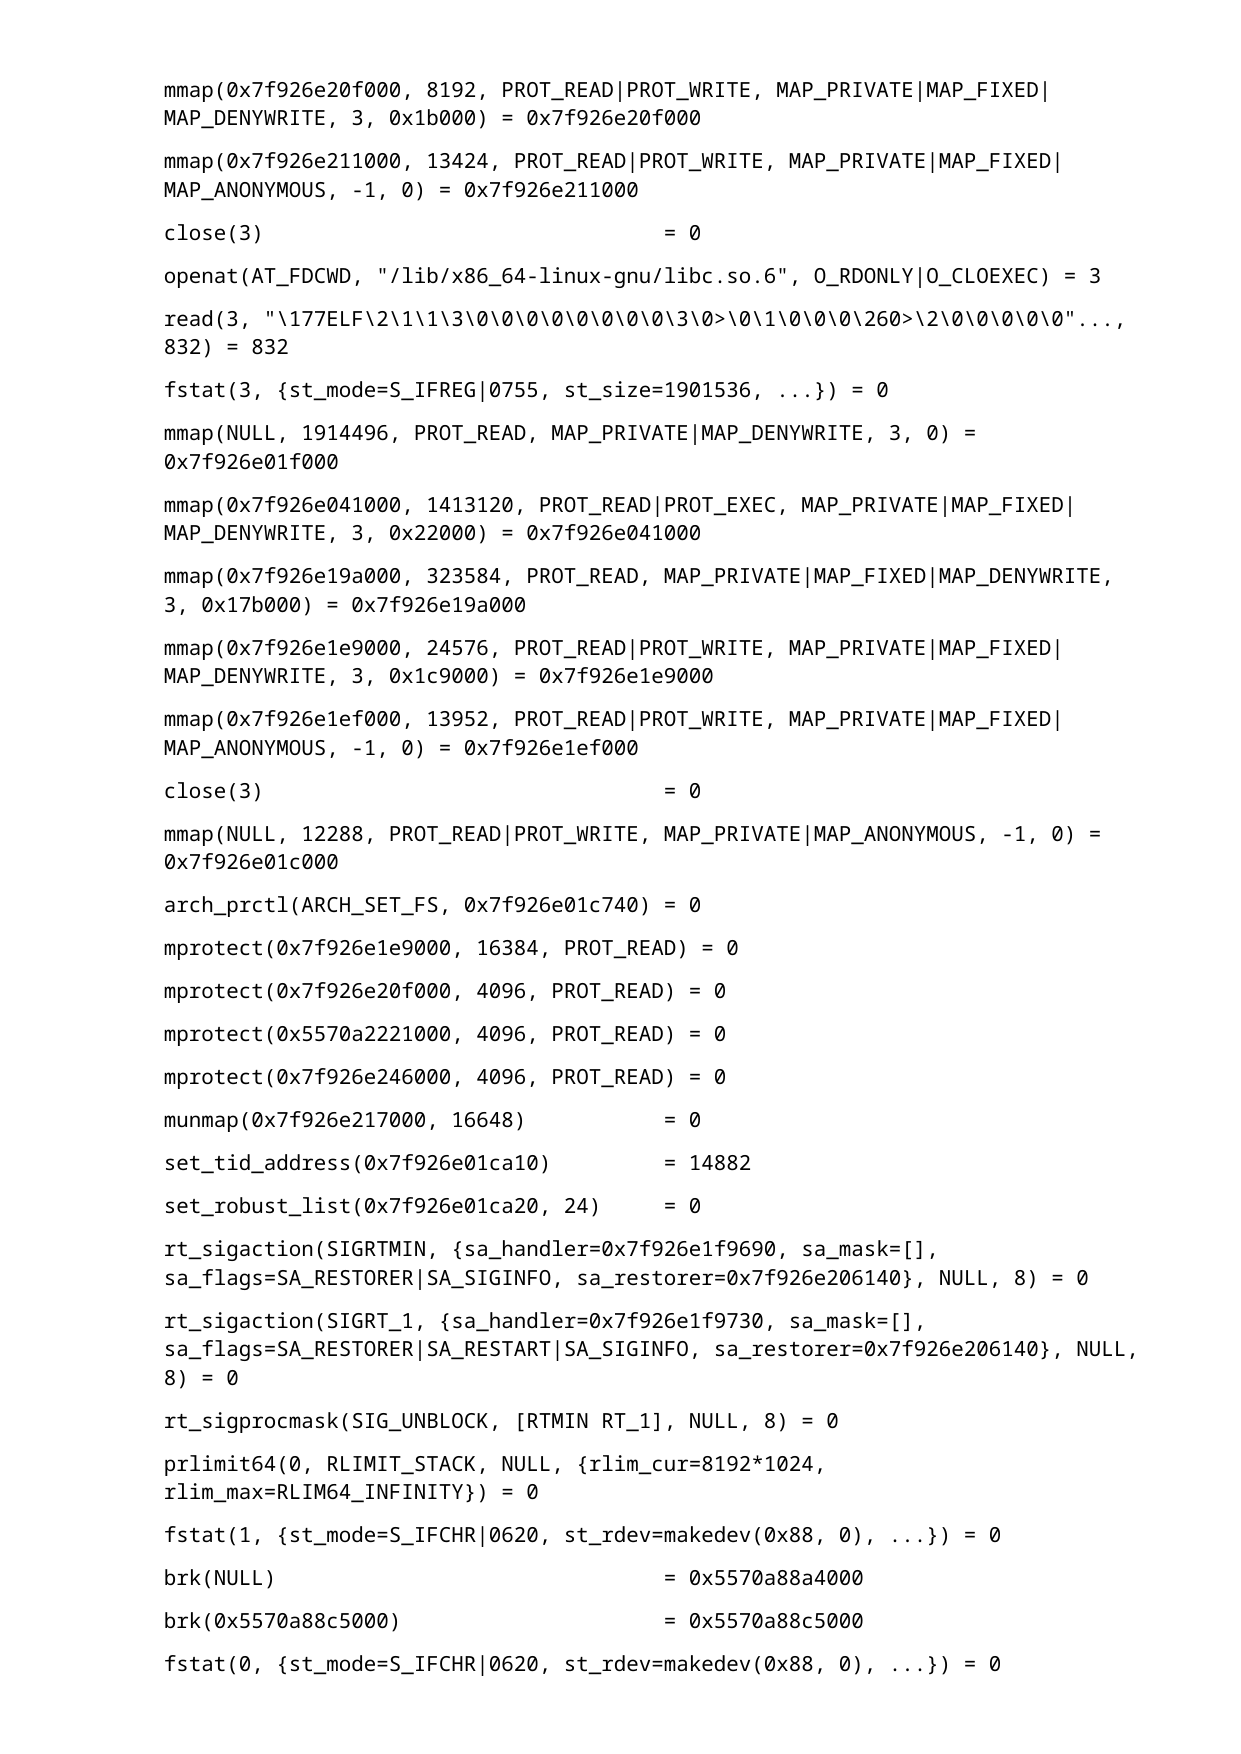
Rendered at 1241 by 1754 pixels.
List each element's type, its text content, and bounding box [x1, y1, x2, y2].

text arch_prctl(ARCH_SET_FS, 0x7f926e01c740) = 0 [163, 890, 1147, 919]
text mprotect(0x5570a2221000, 4096, PROT_READ) = 0 [163, 1019, 1147, 1048]
text mprotect(0x7f926e20f000, 4096, PROT_READ) = 0 [163, 976, 1147, 1005]
text rt_sigprocmask(SIG_UNBLOCK, [RTMIN RT_1], NULL, 8) = 0 [163, 1406, 1147, 1434]
text mmap(0x7f926e041000, 1413120, PROT_READ|PROT_EXEC, MAP_PRIVATE|MAP_FIXED|MAP_DENYWRITE, 3, 0x22000) = 0x7f926e041000 [163, 490, 1147, 547]
text close(3) = 0 [163, 218, 1147, 246]
text fstat(3, {st_mode=S_IFREG|0755, st_size=1901536, ...}) = 0 [163, 375, 1147, 404]
text read(3, "\177ELF\2\1\1\3\0\0\0\0\0\0\0\0\3\0>\0\1\0\0\0\260>\2\0\0\0\0\0"..., 832) = 832 [163, 304, 1147, 361]
text mmap(0x7f926e20f000, 8192, PROT_READ|PROT_WRITE, MAP_PRIVATE|MAP_FIXED|MAP_DENYWRITE, 3, 0x1b000) = 0x7f926e20f000 [163, 75, 1147, 132]
text mprotect(0x7f926e1e9000, 16384, PROT_READ) = 0 [163, 933, 1147, 962]
text brk(NULL) = 0x5570a88a4000 [163, 1563, 1147, 1592]
text brk(0x5570a88c5000) = 0x5570a88c5000 [163, 1606, 1147, 1635]
text set_robust_list(0x7f926e01ca20, 24) = 0 [163, 1191, 1147, 1220]
text mmap(0x7f926e19a000, 323584, PROT_READ, MAP_PRIVATE|MAP_FIXED|MAP_DENYWRITE, 3, 0x17b000) = 0x7f926e19a000 [163, 561, 1147, 618]
text munmap(0x7f926e217000, 16648) = 0 [163, 1105, 1147, 1134]
text fstat(0, {st_mode=S_IFCHR|0620, st_rdev=makedev(0x88, 0), ...}) = 0 [163, 1649, 1147, 1678]
text fstat(1, {st_mode=S_IFCHR|0620, st_rdev=makedev(0x88, 0), ...}) = 0 [163, 1520, 1147, 1549]
text mmap(NULL, 1914496, PROT_READ, MAP_PRIVATE|MAP_DENYWRITE, 3, 0) = 0x7f926e01f000 [163, 418, 1147, 475]
text mmap(NULL, 12288, PROT_READ|PROT_WRITE, MAP_PRIVATE|MAP_ANONYMOUS, -1, 0) = 0x7f926e01c000 [163, 819, 1147, 876]
text close(3) = 0 [163, 776, 1147, 804]
text openat(AT_FDCWD, "/lib/x86_64-linux-gnu/libc.so.6", O_RDONLY|O_CLOEXEC) = 3 [163, 261, 1147, 289]
text rt_sigaction(SIGRTMIN, {sa_handler=0x7f926e1f9690, sa_mask=[], sa_flags=SA_RESTORER|SA_SIGINFO, sa_restorer=0x7f926e206140}, NULL, 8) = 0 [163, 1234, 1147, 1291]
text rt_sigaction(SIGRT_1, {sa_handler=0x7f926e1f9730, sa_mask=[], sa_flags=SA_RESTORER|SA_RESTART|SA_SIGINFO, sa_restorer=0x7f926e206140}, NULL, 8) = 0 [163, 1306, 1147, 1391]
text mmap(0x7f926e1ef000, 13952, PROT_READ|PROT_WRITE, MAP_PRIVATE|MAP_FIXED|MAP_ANONYMOUS, -1, 0) = 0x7f926e1ef000 [163, 704, 1147, 761]
text set_tid_address(0x7f926e01ca10) = 14882 [163, 1148, 1147, 1177]
text mmap(0x7f926e1e9000, 24576, PROT_READ|PROT_WRITE, MAP_PRIVATE|MAP_FIXED|MAP_DENYWRITE, 3, 0x1c9000) = 0x7f926e1e9000 [163, 633, 1147, 690]
text prlimit64(0, RLIMIT_STACK, NULL, {rlim_cur=8192*1024, rlim_max=RLIM64_INFINITY}) = 0 [163, 1449, 1147, 1506]
text mprotect(0x7f926e246000, 4096, PROT_READ) = 0 [163, 1062, 1147, 1091]
text mmap(0x7f926e211000, 13424, PROT_READ|PROT_WRITE, MAP_PRIVATE|MAP_FIXED|MAP_ANONYMOUS, -1, 0) = 0x7f926e211000 [163, 146, 1147, 203]
